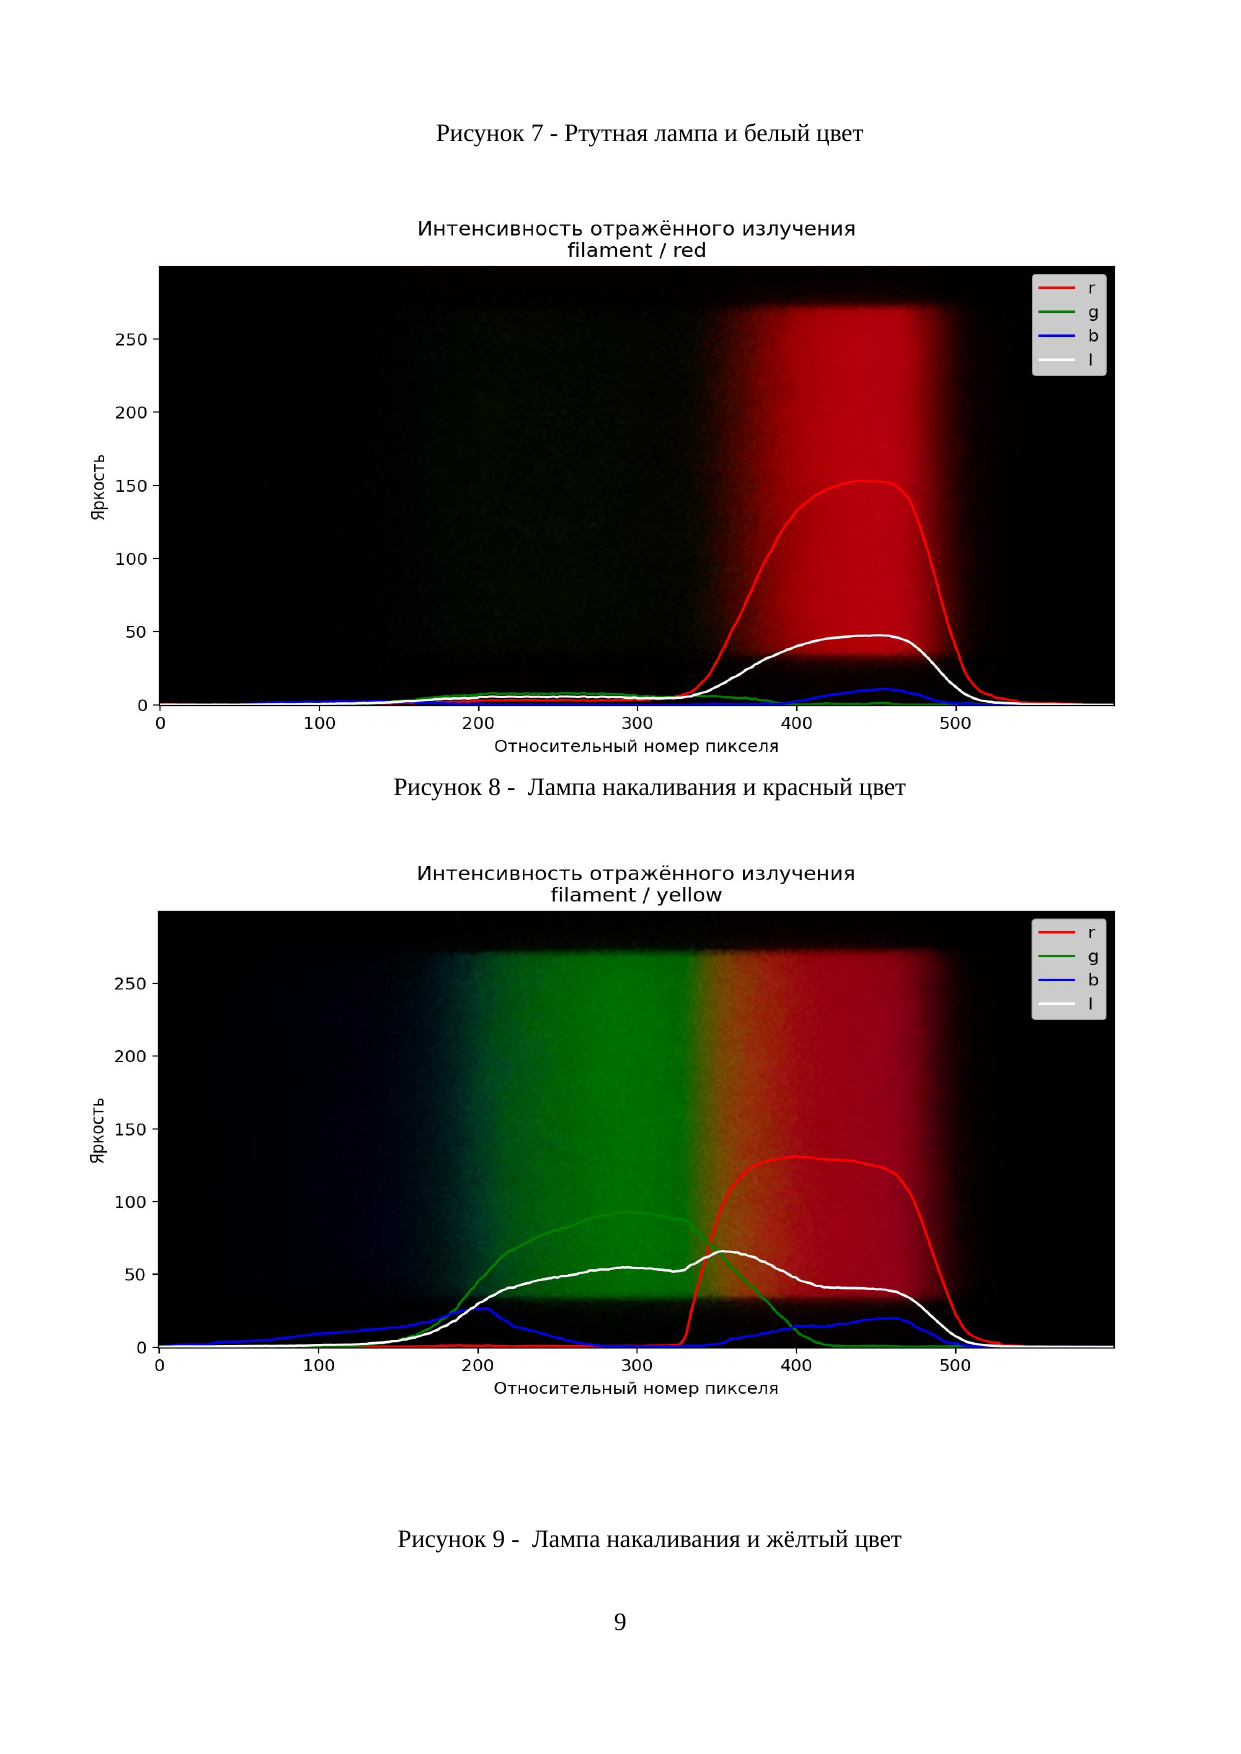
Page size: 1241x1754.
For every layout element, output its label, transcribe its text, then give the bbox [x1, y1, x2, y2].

picture [1, 198, 1241, 768]
picture [0, 843, 1241, 1410]
text Рисунок 8 - Лампа накаливания и красный цвет [177, 768, 1122, 801]
text Рисунок 7 - Ртутная лампа и белый цвет [177, 118, 1122, 147]
text Рисунок 9 - Лампа накаливания и жёлтый цвет [177, 1524, 1122, 1553]
